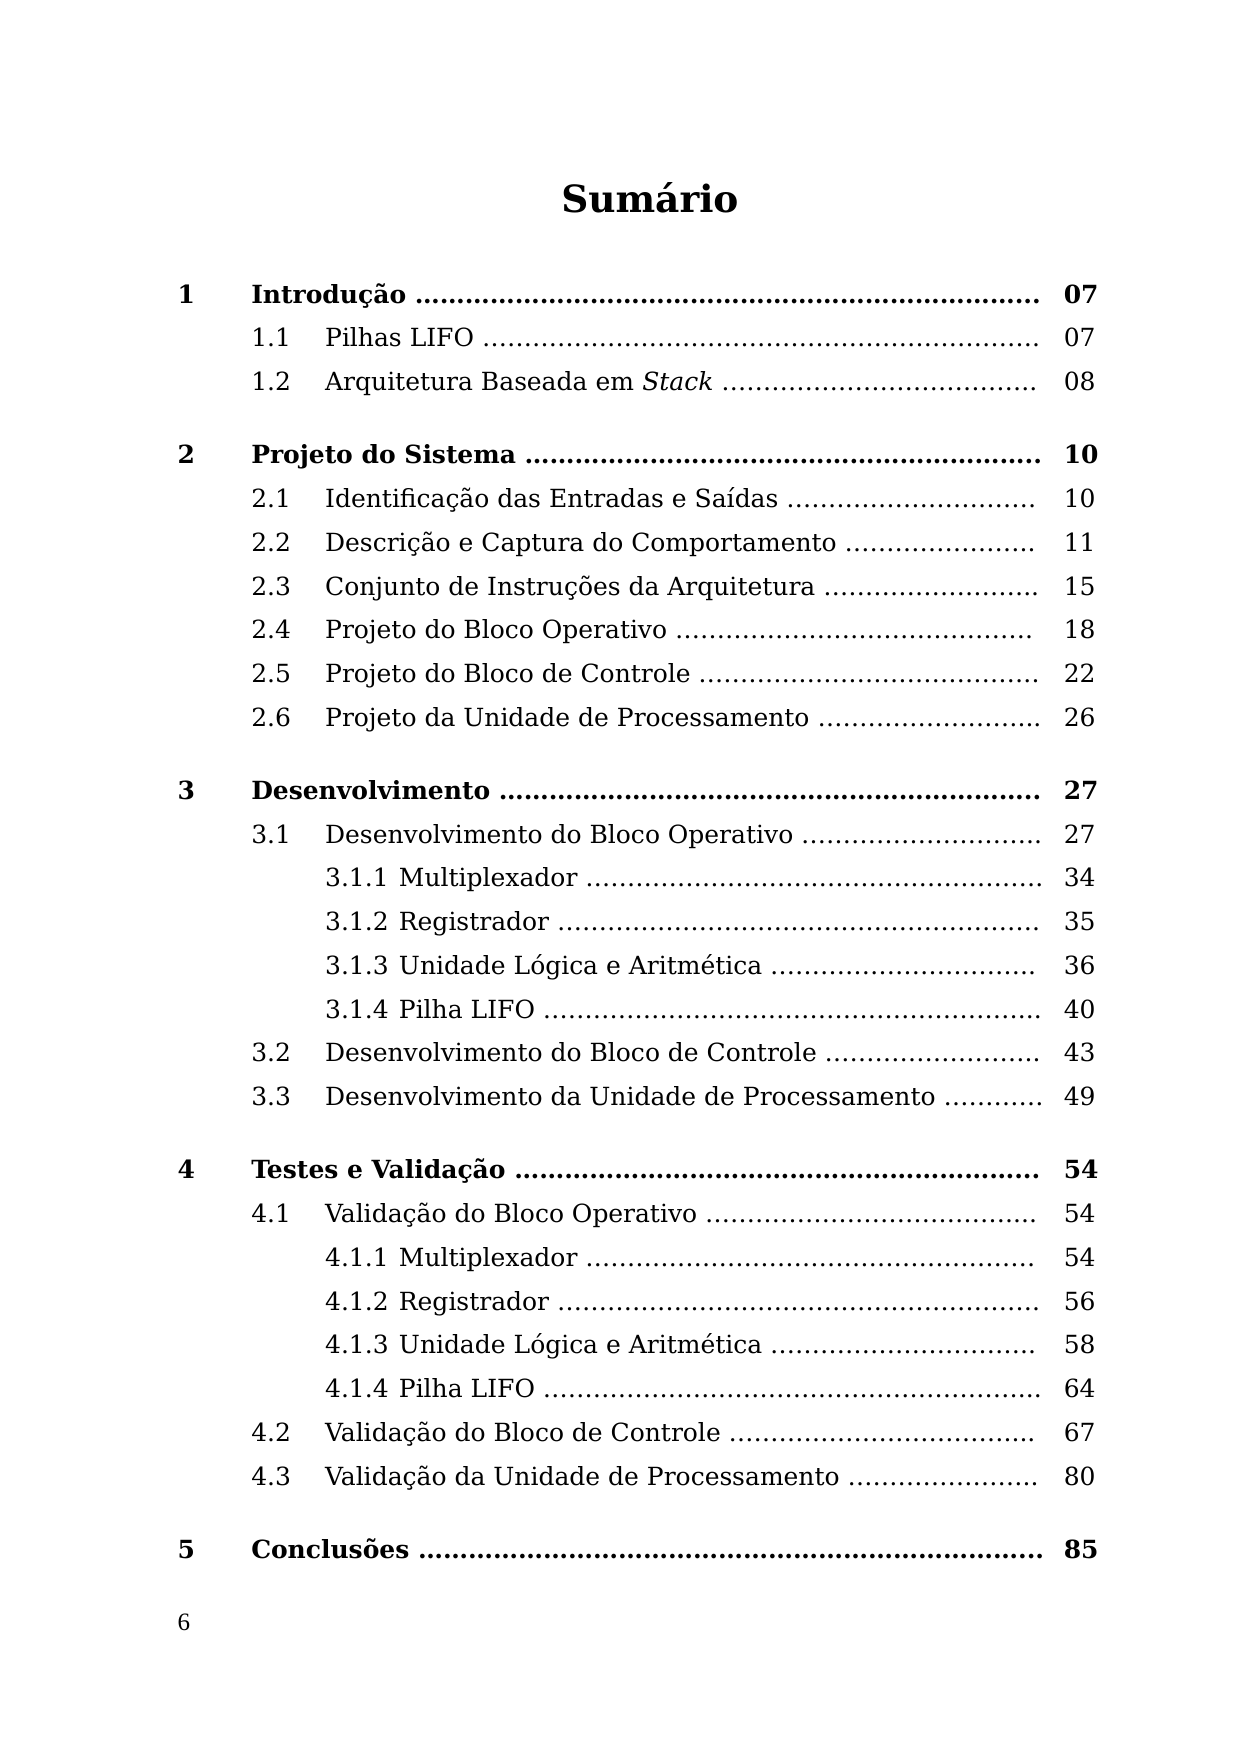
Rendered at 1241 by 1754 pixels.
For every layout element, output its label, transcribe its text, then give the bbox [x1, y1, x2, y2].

text 3.3 Desenvolvimento da Unidade de Processamento ………… 49 [177, 1082, 1122, 1112]
text 4.1.1 Multiplexador ……………………………………………… 53 [177, 1243, 1122, 1272]
text 2 Projeto do Sistema …………………………………………………….. 10 [177, 440, 1122, 469]
text 2.3 Conjunto de Instruções da Arquitetura …………………….. 15 [177, 572, 1122, 601]
text 2.5 Projeto do Bloco de Controle ………………………………….. 22 [177, 659, 1122, 688]
text 1.2 Arquitetura Baseada em Stack ……………………………….. 08 [177, 367, 1122, 397]
text 3.1.4 Pilha LIFO …………………………………………………... 40 [177, 995, 1122, 1024]
text 4.1.3 Unidade Lógica e Aritmética ………………………….. 57 [177, 1331, 1122, 1360]
text 4.1.4 Pilha LIFO …………………………………………………... 63 [177, 1374, 1122, 1403]
text 4.2 Validação do Bloco de Controle …………………………….... 66 [177, 1418, 1122, 1447]
text 4.3 Validação da Unidade de Processamento ………………….. 79 [177, 1462, 1122, 1491]
text 4 Testes e Validação ……………………………………………………... 53 [177, 1155, 1122, 1184]
text 2.2 Descrição e Captura do Comportamento ………………….. 11 [177, 528, 1122, 557]
text 4.1.2 Registrador …………………………………………………. 55 [177, 1287, 1122, 1316]
text 2.1 Identificação das Entradas e Saídas ………………………… 10 [177, 484, 1122, 513]
text 2.4 Projeto do Bloco Operativo ……………………………………. 18 [177, 616, 1122, 645]
text 3 Desenvolvimento ……………………………………………………….. 27 [177, 776, 1122, 805]
text Sumário [177, 177, 1122, 221]
text 1.1 Pilhas LIFO …………………………………………………………. 07 [177, 324, 1122, 353]
text 1 Introdução ………………………………………………………………... 07 [177, 279, 1122, 309]
text 3.1.3 Unidade Lógica e Aritmética ………………………….. 36 [177, 951, 1122, 980]
text 3.1.2 Registrador …………………………………………………. 35 [177, 907, 1122, 937]
text 4.1 Validação do Bloco Operativo ……………………………….... 53 [177, 1199, 1122, 1228]
text 3.1.1 Multiplexador ………………………………………………. 34 [177, 864, 1122, 893]
text 3.2 Desenvolvimento do Bloco de Controle …………………….. 43 [177, 1039, 1122, 1068]
text 2.6 Projeto da Unidade de Processamento ……………………... 26 [177, 703, 1122, 732]
text 3.1 Desenvolvimento do Bloco Operativo ……………………….. 27 [177, 820, 1122, 849]
text 5 Conclusões ………………………………………………………………... 84 [177, 1534, 1122, 1564]
